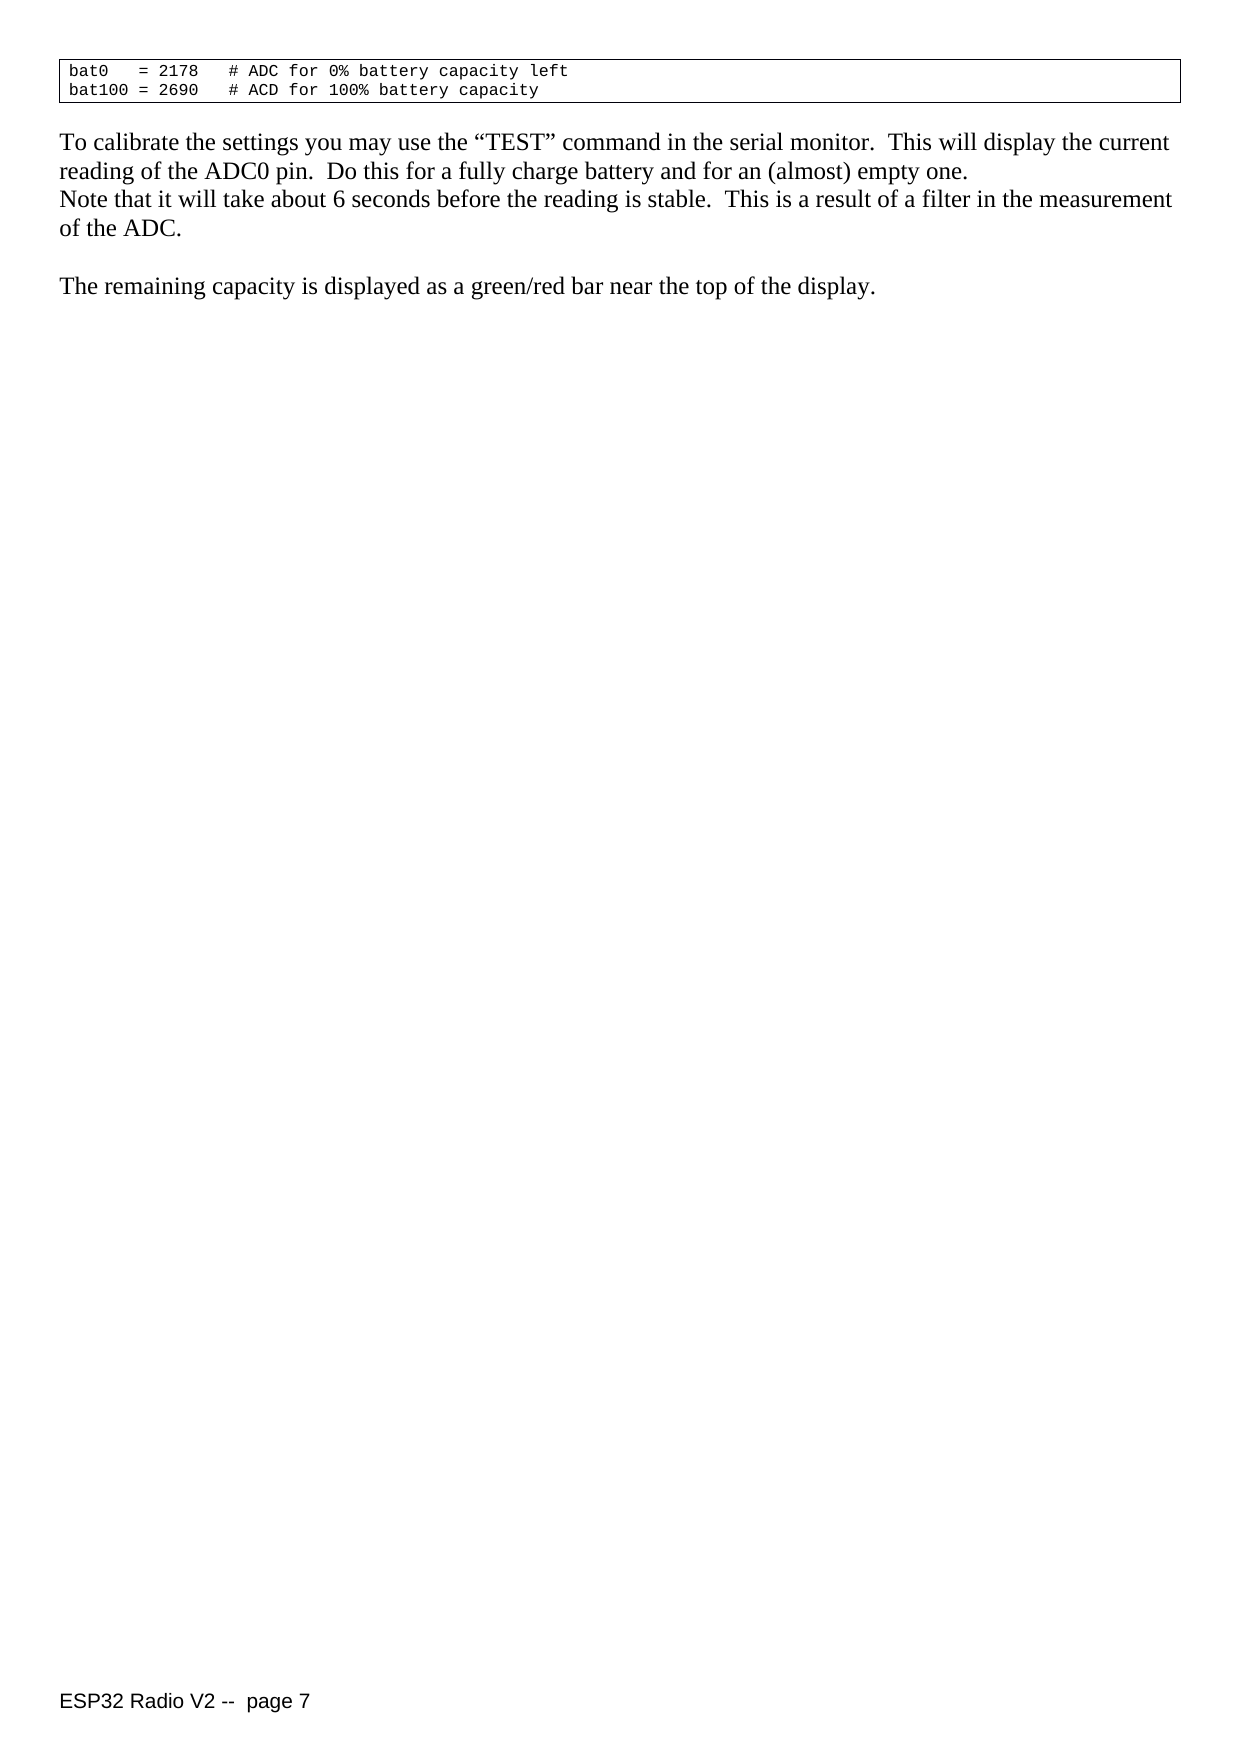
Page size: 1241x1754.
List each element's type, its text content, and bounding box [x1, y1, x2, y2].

text The remaining capacity is displayed as a green/red bar near the top of the display. [59, 271, 1181, 299]
text bat0 = 2178 # ADC for 0% battery capacity left [60, 60, 1180, 78]
text To calibrate the settings you may use the “TEST” command in the serial monitor. This will display the current reading of the ADC0 pin. Do this for a fully charge battery and for an (almost) empty one. Note that it will take about 6 seconds before the reading is stable. This is a result of a filter in the measurement of the ADC. [59, 127, 1181, 242]
text bat100 = 2690 # ACD for 100% battery capacity [60, 78, 1180, 102]
